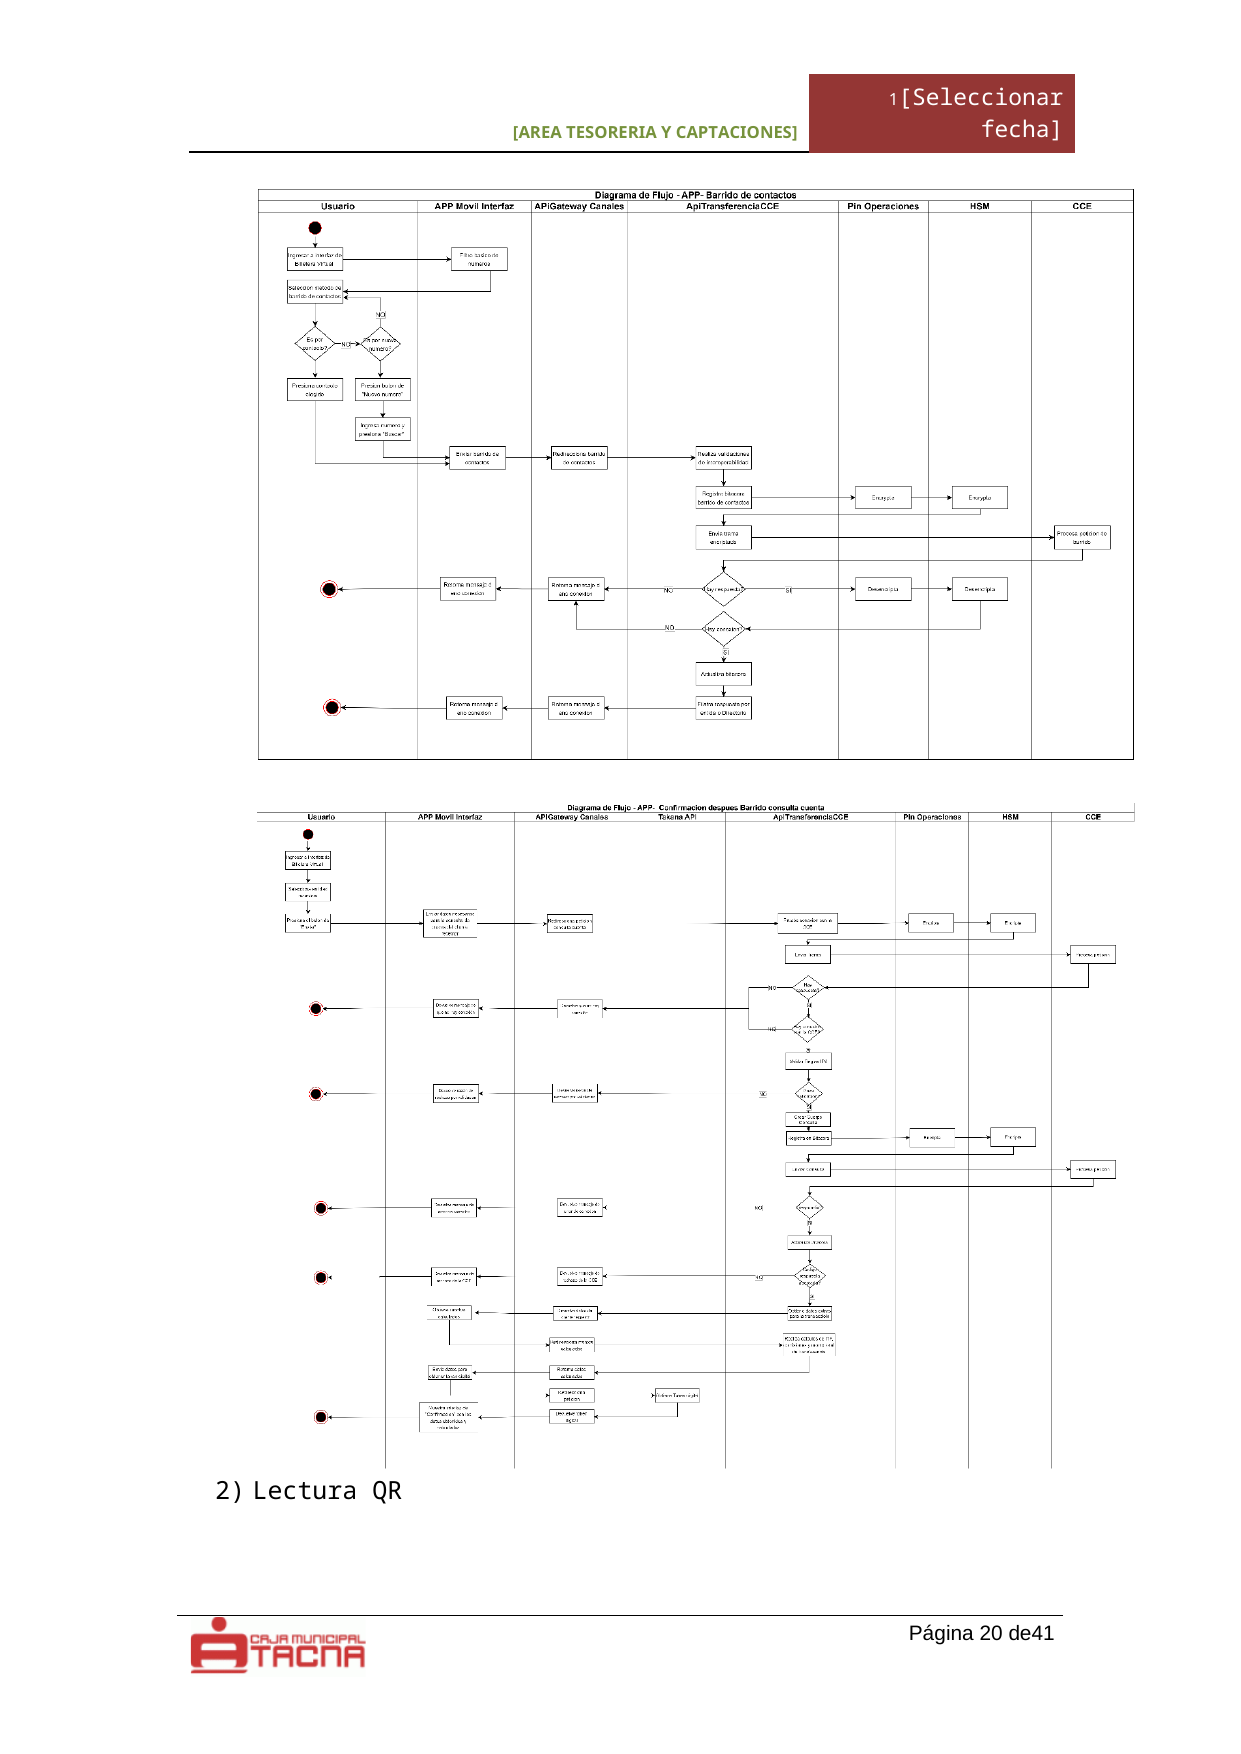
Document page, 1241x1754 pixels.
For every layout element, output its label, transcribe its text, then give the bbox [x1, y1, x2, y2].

list Lectura QR [215, 1473, 1063, 1507]
